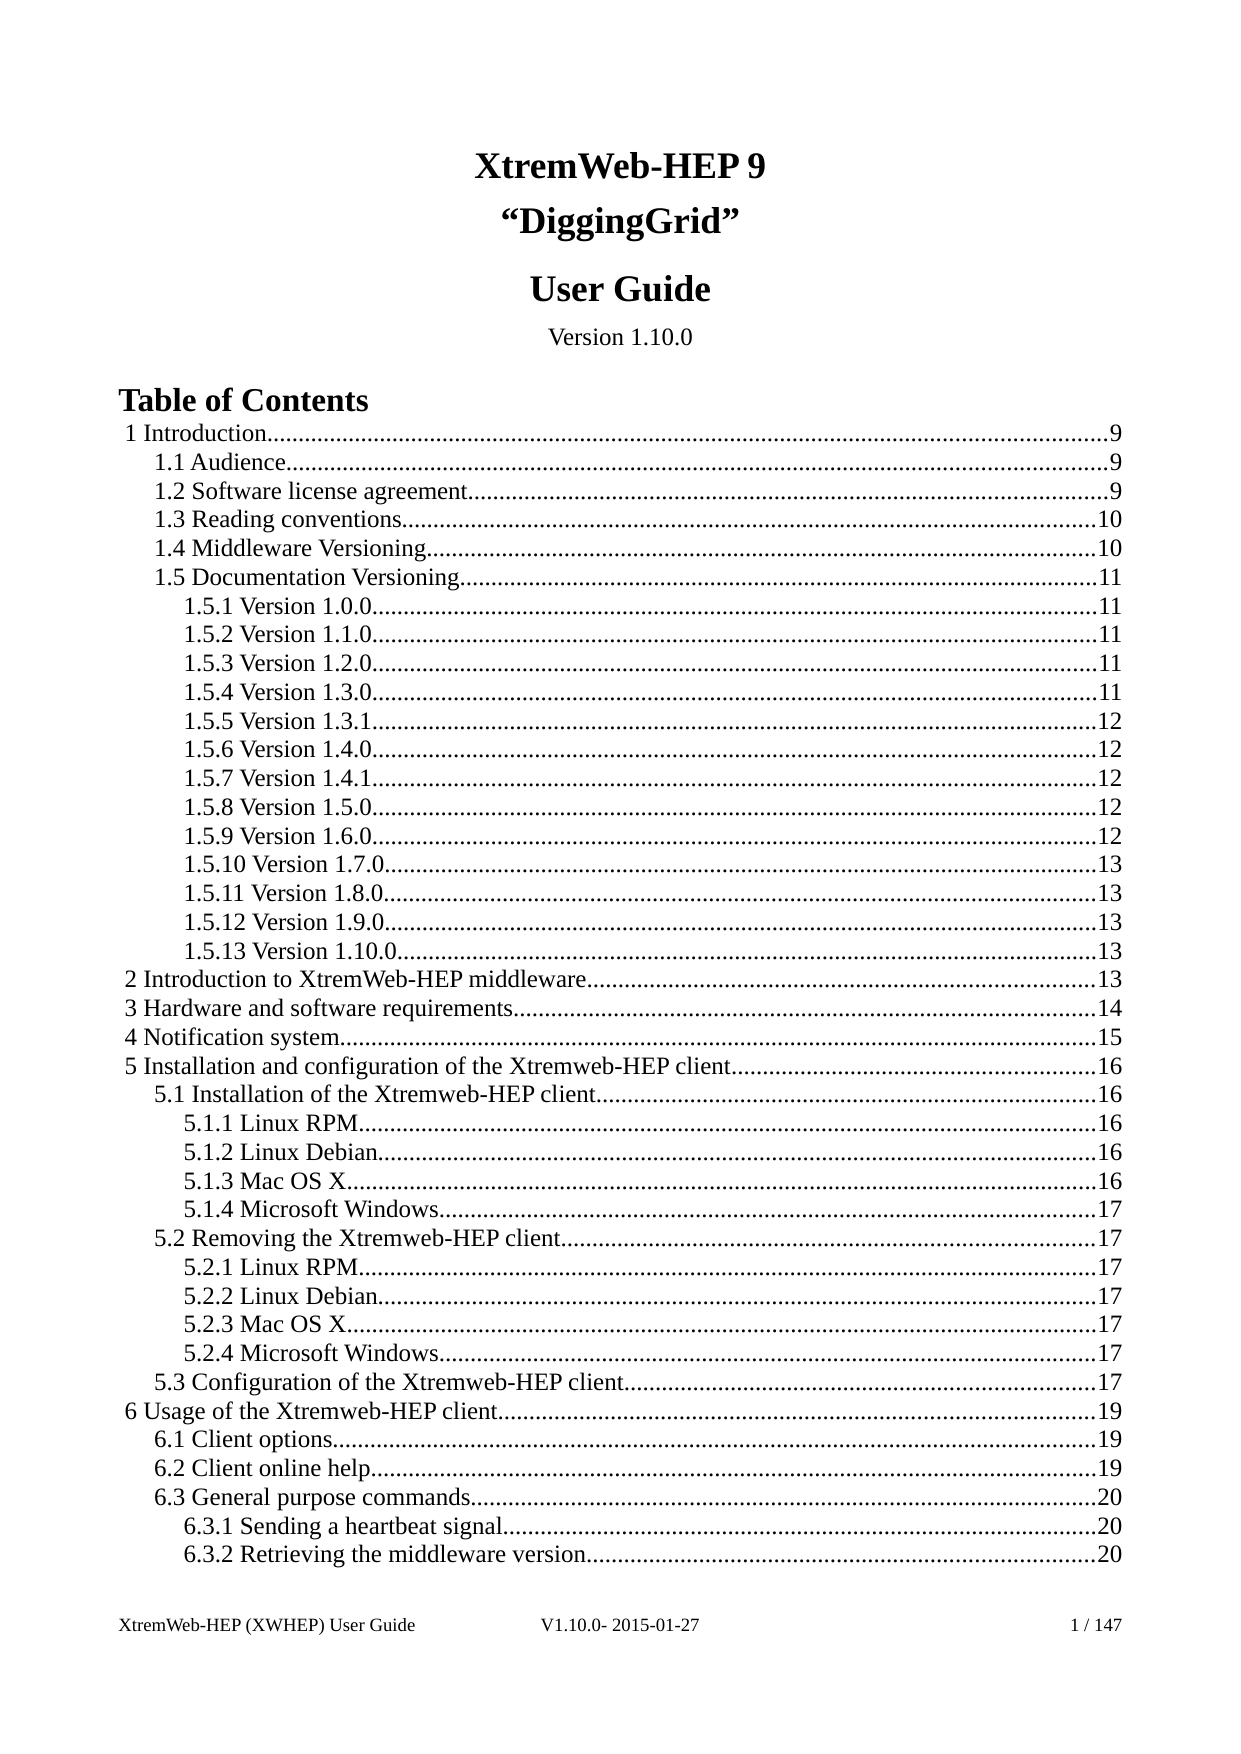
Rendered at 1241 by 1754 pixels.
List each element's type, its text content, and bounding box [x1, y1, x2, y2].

text 6.3.2 Retrieving the middleware version 20 [177, 1539, 1122, 1568]
text 1 Introduction 9 [118, 418, 1122, 447]
text 6.1 Client options 19 [148, 1424, 1122, 1453]
text 6.3.1 Sending a heartbeat signal 20 [177, 1511, 1122, 1539]
text 5.2.3 Mac OS X 17 [177, 1309, 1122, 1338]
text 1.5.9 Version 1.6.0 12 [177, 821, 1122, 849]
text 5 Installation and configuration of the Xtremweb-HEP client 16 [118, 1051, 1122, 1079]
text 1.5.13 Version 1.10.0 13 [177, 936, 1122, 964]
text 1.5.8 Version 1.5.0 12 [177, 792, 1122, 821]
subtitle XtremWeb-HEP 9 [118, 143, 1122, 186]
subtitle User Guide [118, 267, 1122, 310]
text 1.5.11 Version 1.8.0 13 [177, 878, 1122, 907]
text 1.5.6 Version 1.4.0 12 [177, 734, 1122, 763]
text 1.5.2 Version 1.1.0 11 [177, 619, 1122, 648]
text 1.3 Reading conventions 10 [148, 504, 1122, 533]
text 1.5.3 Version 1.2.0 11 [177, 648, 1122, 677]
text 6.3 General purpose commands 20 [148, 1482, 1122, 1511]
text 3 Hardware and software requirements 14 [118, 993, 1122, 1022]
text 1.4 Middleware Versioning 10 [148, 533, 1122, 562]
text 5.2 Removing the Xtremweb-HEP client 17 [148, 1223, 1122, 1252]
text 5.1 Installation of the Xtremweb-HEP client 16 [148, 1079, 1122, 1108]
text 5.2.2 Linux Debian 17 [177, 1281, 1122, 1309]
text 5.1.4 Microsoft Windows 17 [177, 1194, 1122, 1223]
text 2 Introduction to XtremWeb-HEP middleware 13 [118, 964, 1122, 993]
text 1.5.5 Version 1.3.1 12 [177, 706, 1122, 734]
text 4 Notification system 15 [118, 1022, 1122, 1051]
text 6 Usage of the Xtremweb-HEP client 19 [118, 1396, 1122, 1424]
text 1.5.12 Version 1.9.0 13 [177, 907, 1122, 936]
text 1.1 Audience 9 [148, 447, 1122, 476]
text 1.5.10 Version 1.7.0 13 [177, 849, 1122, 878]
text 1.5.4 Version 1.3.0 11 [177, 677, 1122, 706]
subtitle Table of Contents [118, 380, 1122, 418]
text “DiggingGrid” [118, 199, 1122, 242]
text Version 1.10.0 [118, 322, 1122, 351]
text 1.5 Documentation Versioning 11 [148, 562, 1122, 591]
text 6.2 Client online help 19 [148, 1453, 1122, 1482]
text 5.1.1 Linux RPM 16 [177, 1108, 1122, 1137]
text 5.1.2 Linux Debian 16 [177, 1137, 1122, 1166]
text 1.2 Software license agreement 9 [148, 476, 1122, 504]
text 5.2.1 Linux RPM 17 [177, 1252, 1122, 1281]
text 5.3 Configuration of the Xtremweb-HEP client 17 [148, 1367, 1122, 1396]
text 1.5.7 Version 1.4.1 12 [177, 763, 1122, 792]
text 5.1.3 Mac OS X 16 [177, 1166, 1122, 1194]
text 1.5.1 Version 1.0.0 11 [177, 591, 1122, 619]
text 5.2.4 Microsoft Windows 17 [177, 1338, 1122, 1367]
